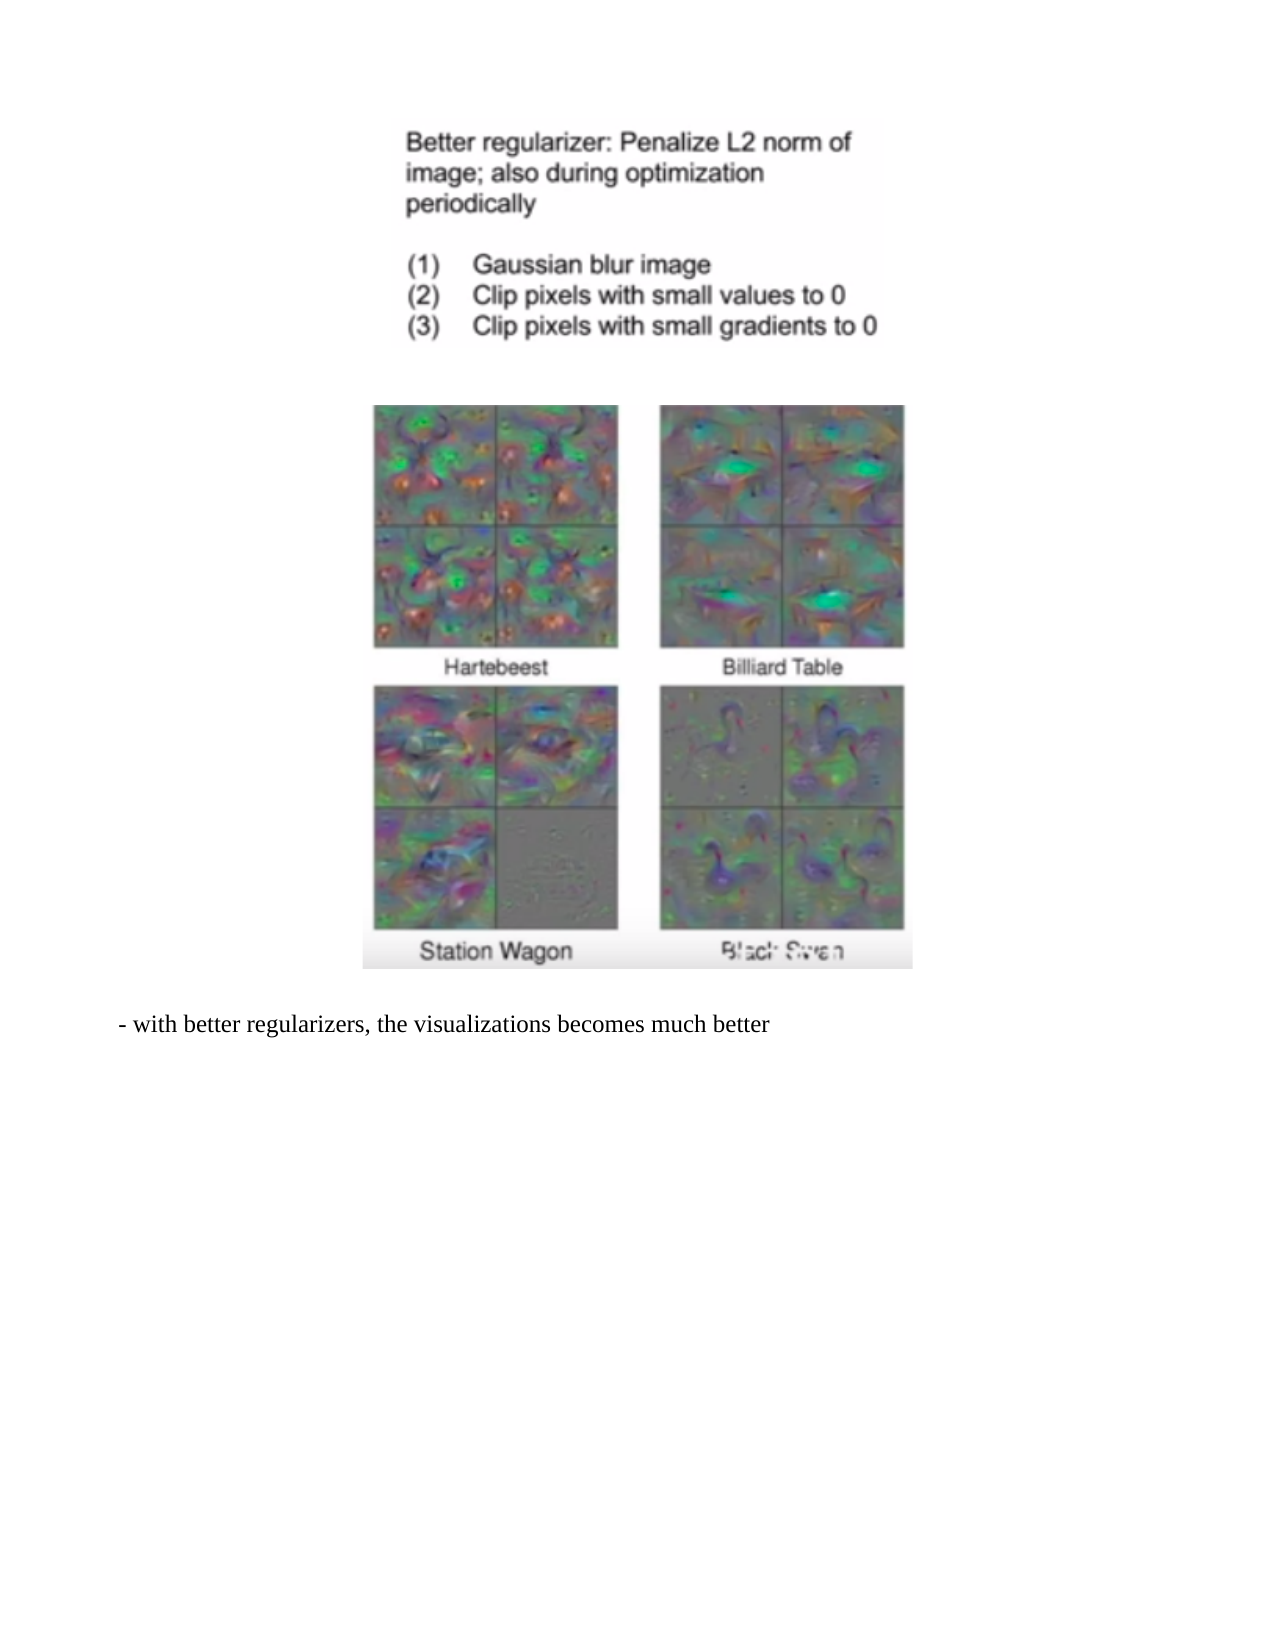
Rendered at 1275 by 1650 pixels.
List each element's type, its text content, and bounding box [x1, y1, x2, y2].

text - with better regularizers, the visualizations becomes much better [118, 1009, 1157, 1038]
picture [362, 405, 913, 969]
picture [390, 118, 885, 348]
